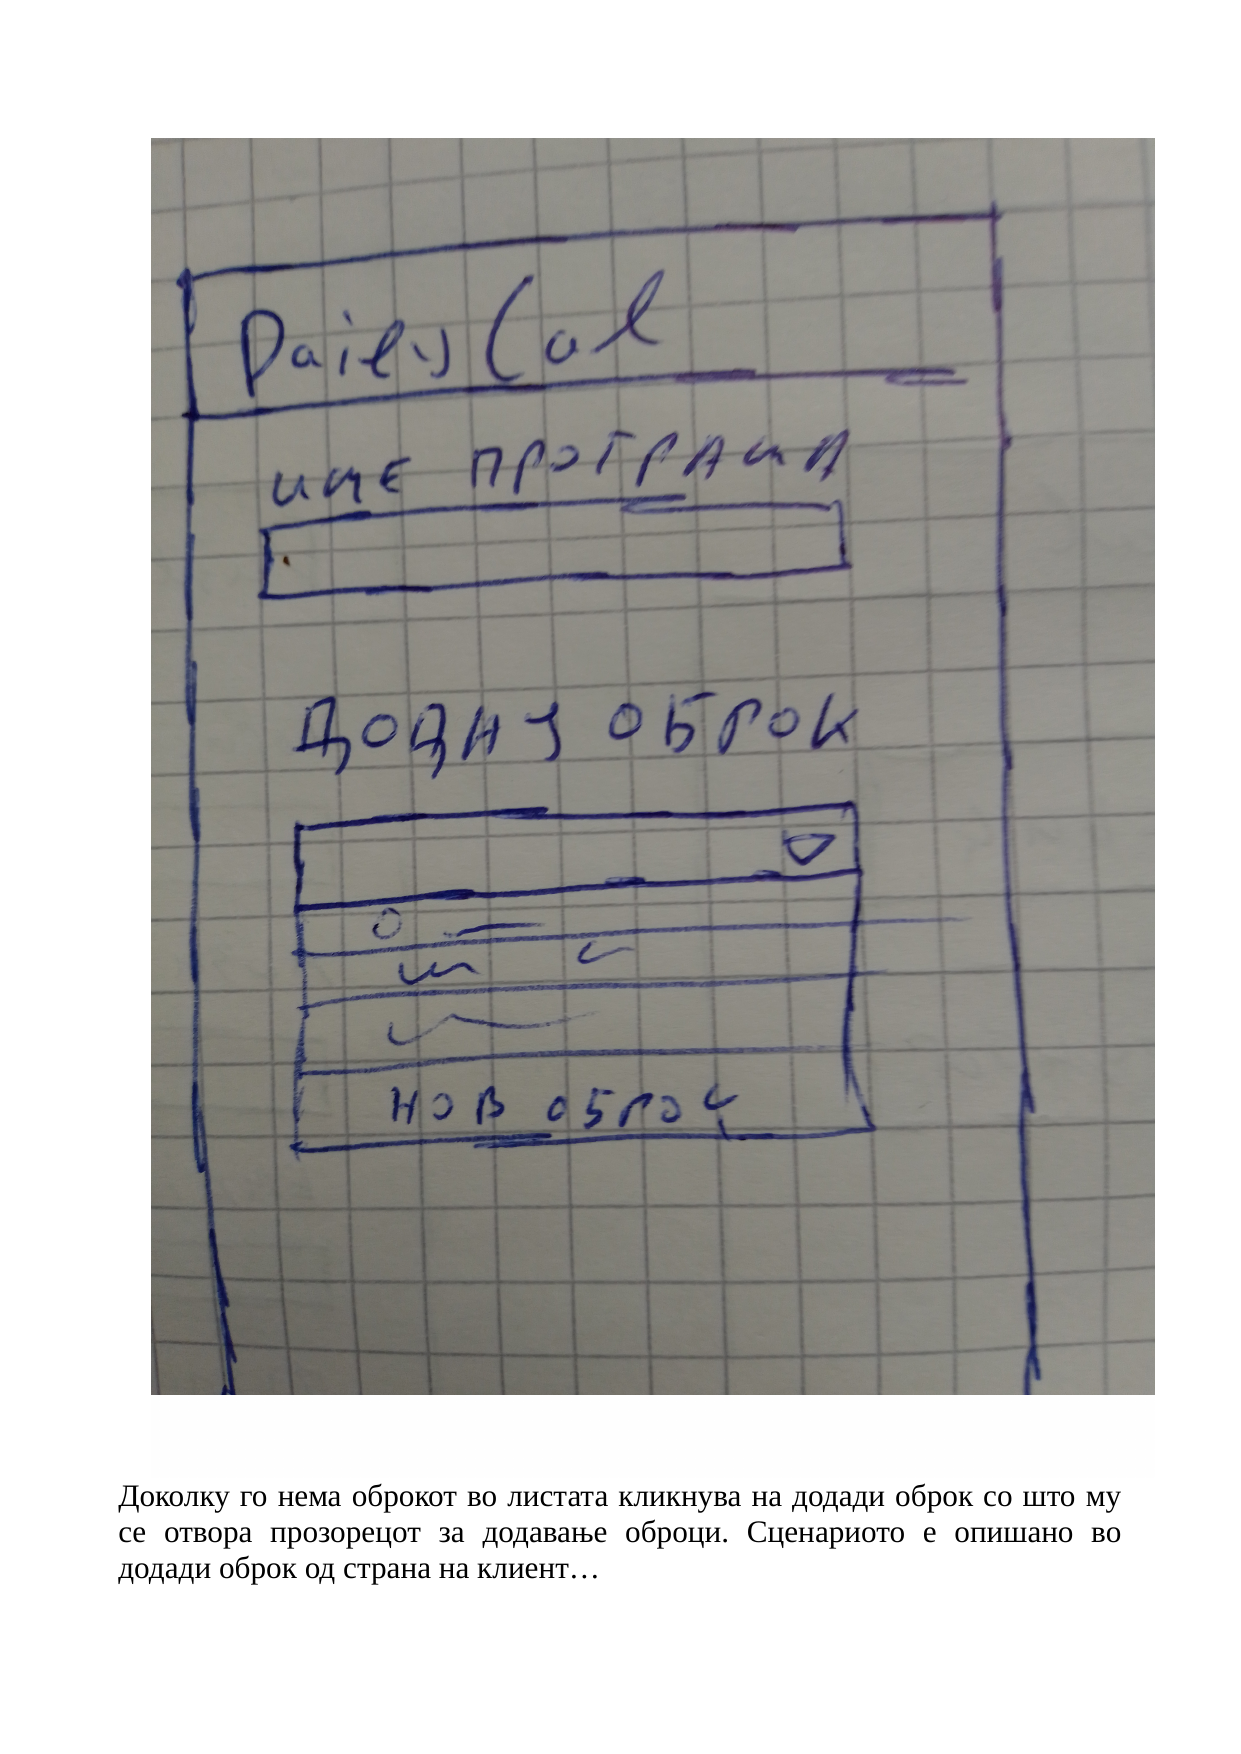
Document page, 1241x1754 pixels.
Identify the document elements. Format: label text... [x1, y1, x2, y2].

picture [151, 138, 1155, 1478]
text Доколку го нема оброкот во листата кликнува на додади оброк со што му се отвора прозорецот за додавање оброци. Сценариото е опишано во додади оброк од страна на клиент… [118, 334, 1122, 1585]
